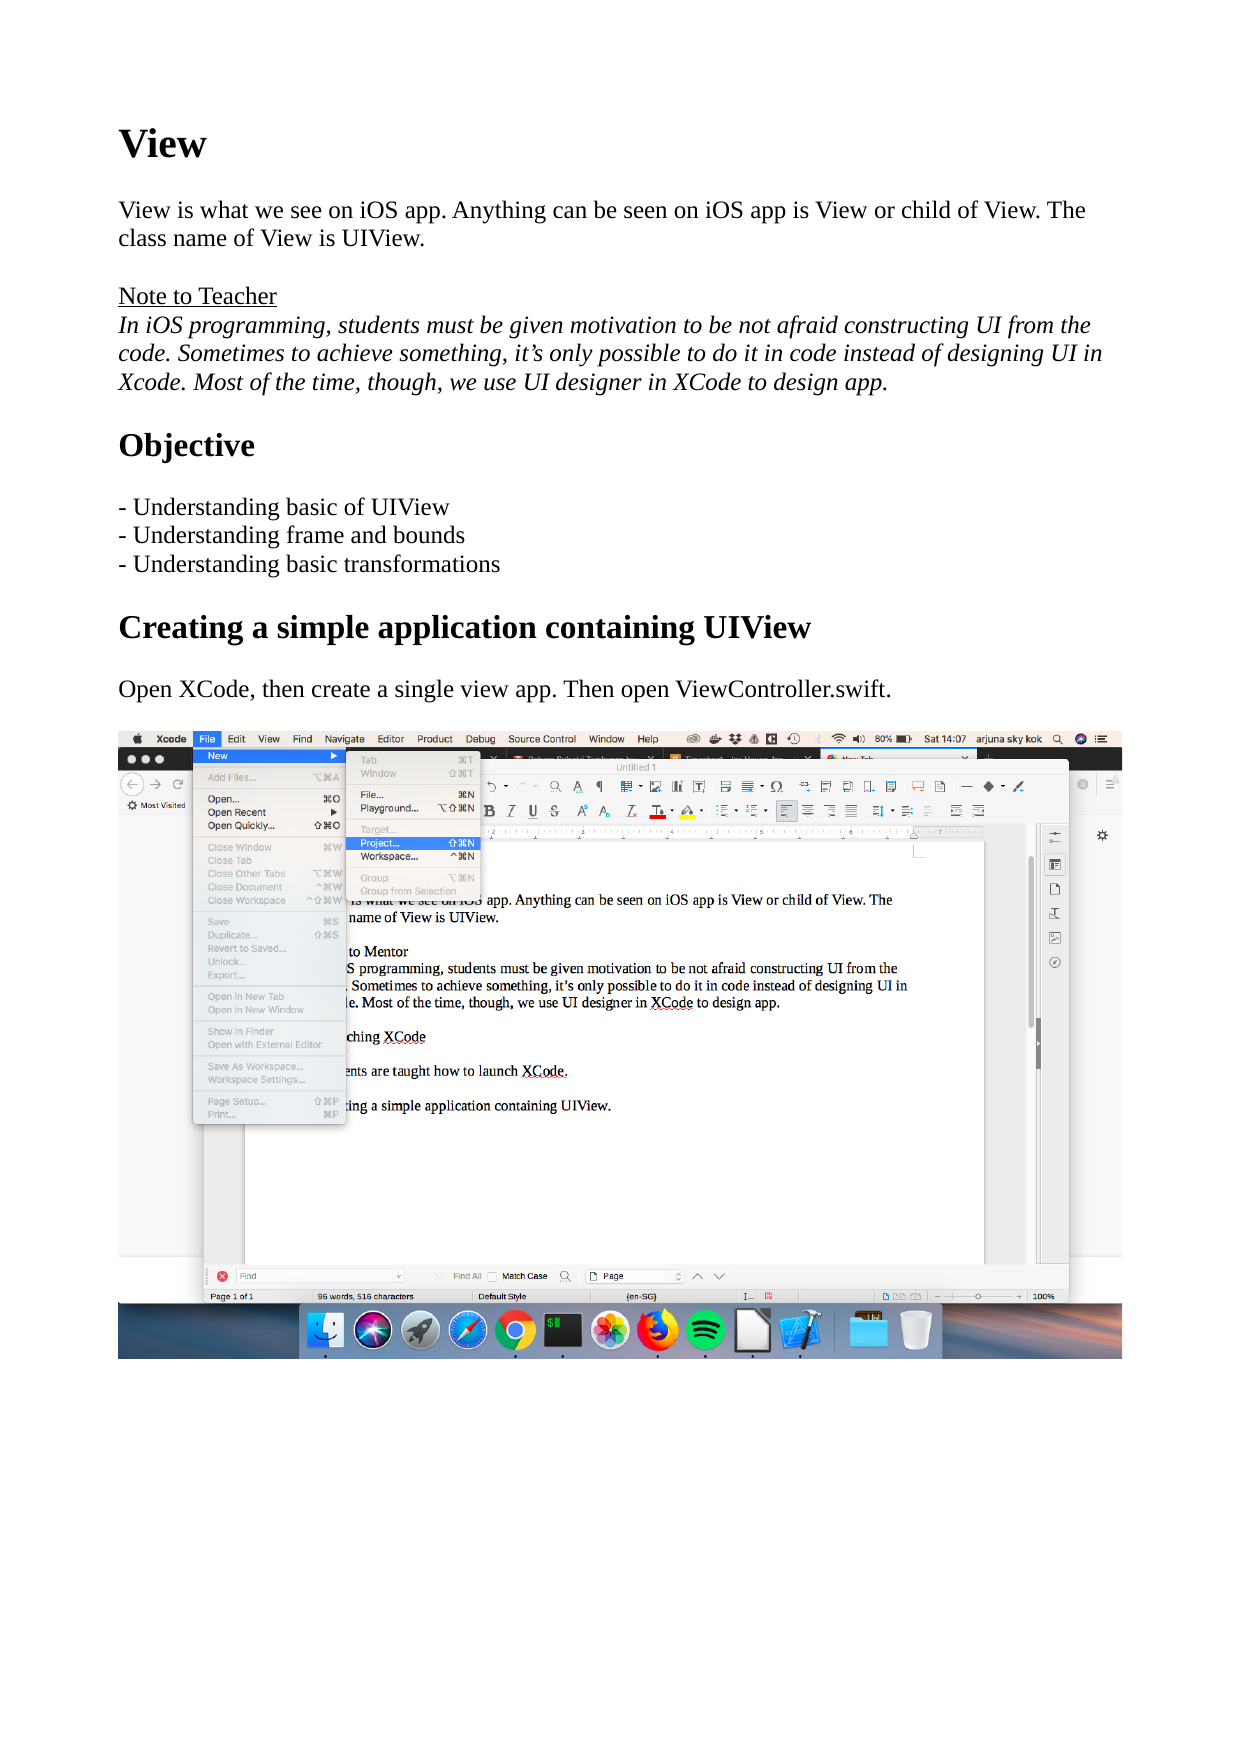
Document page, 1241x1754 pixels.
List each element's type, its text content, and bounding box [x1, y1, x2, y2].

text Creating a simple application containing UIView [118, 607, 1122, 645]
text In iOS programming, students must be given motivation to be not afraid constructing UI from the code. Sometimes to achieve something, it’s only possible to do it in code instead of designing UI in Xcode. Most of the time, though, we use UI designer in XCode to design app. [118, 310, 1122, 396]
text - Understanding frame and bounds [118, 521, 1122, 549]
text - Understanding basic transformations [118, 549, 1122, 578]
text View is what we see on iOS app. Anything can be seen on iOS app is View or child of View. The class name of View is UIView. [118, 195, 1122, 252]
picture [118, 731, 1123, 1359]
text Open XCode, then create a single view app. Then open ViewController.swift. [118, 674, 1122, 703]
text Objective [118, 425, 1122, 463]
text - Understanding basic of UIView [118, 492, 1122, 521]
text View [118, 118, 1122, 166]
text Note to Teacher [118, 281, 1122, 310]
